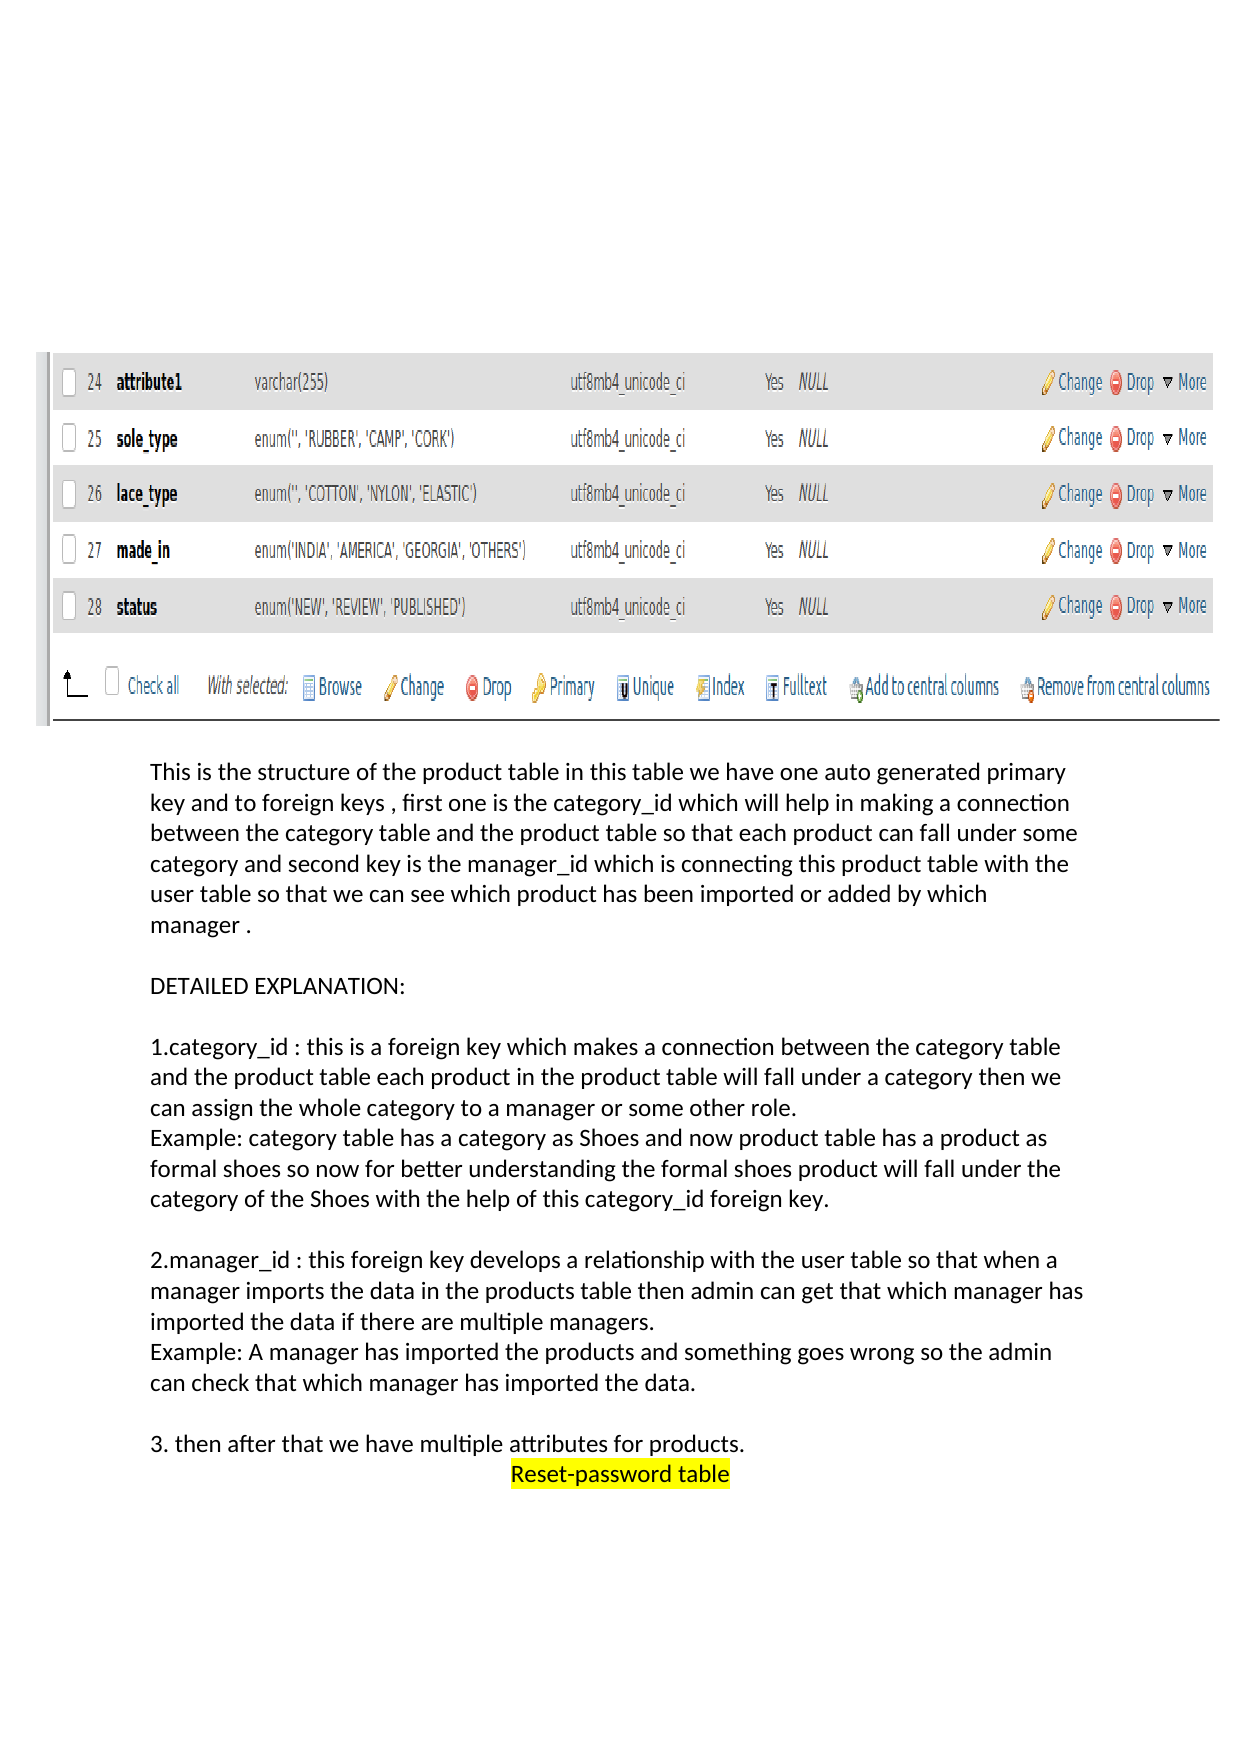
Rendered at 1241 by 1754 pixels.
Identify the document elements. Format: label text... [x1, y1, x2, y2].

list Example: A manager has imported the products and something goes wrong so the admin can check that which manager has imported the data. [150, 1336, 1090, 1397]
list 3. then after that we have multiple attributes for products. [150, 1428, 1090, 1458]
picture [36, 599, 1220, 726]
list Reset-password table [150, 1458, 1090, 1489]
list Example: category table has a category as Shoes and now product table has a product as formal shoes so now for better understanding the formal shoes product will fall under the category of the Shoes with the help of this category_id foreign key. [150, 1123, 1090, 1214]
list 1.category_id : this is a foreign key which makes a connection between the category table and the product table each product in the product table will fall under a category then we can assign the whole category to a manager or some other role. [150, 1031, 1090, 1123]
list DETAILED EXPLANATION: [150, 970, 1090, 1001]
list 2.manager_id : this foreign key develops a relationship with the user table so that when a manager imports the data in the products table then admin can get that which manager has imported the data if there are multiple managers. [150, 1245, 1090, 1336]
list This is the structure of the product table in this table we have one auto generated primary key and to foreign keys , first one is the category_id which will help in making a connection between the category table and the product table so that each product can fall under some category and second key is the manager_id which is connecting this product table with the user table so that we can see which product has been imported or added by which manager . [150, 756, 1090, 939]
